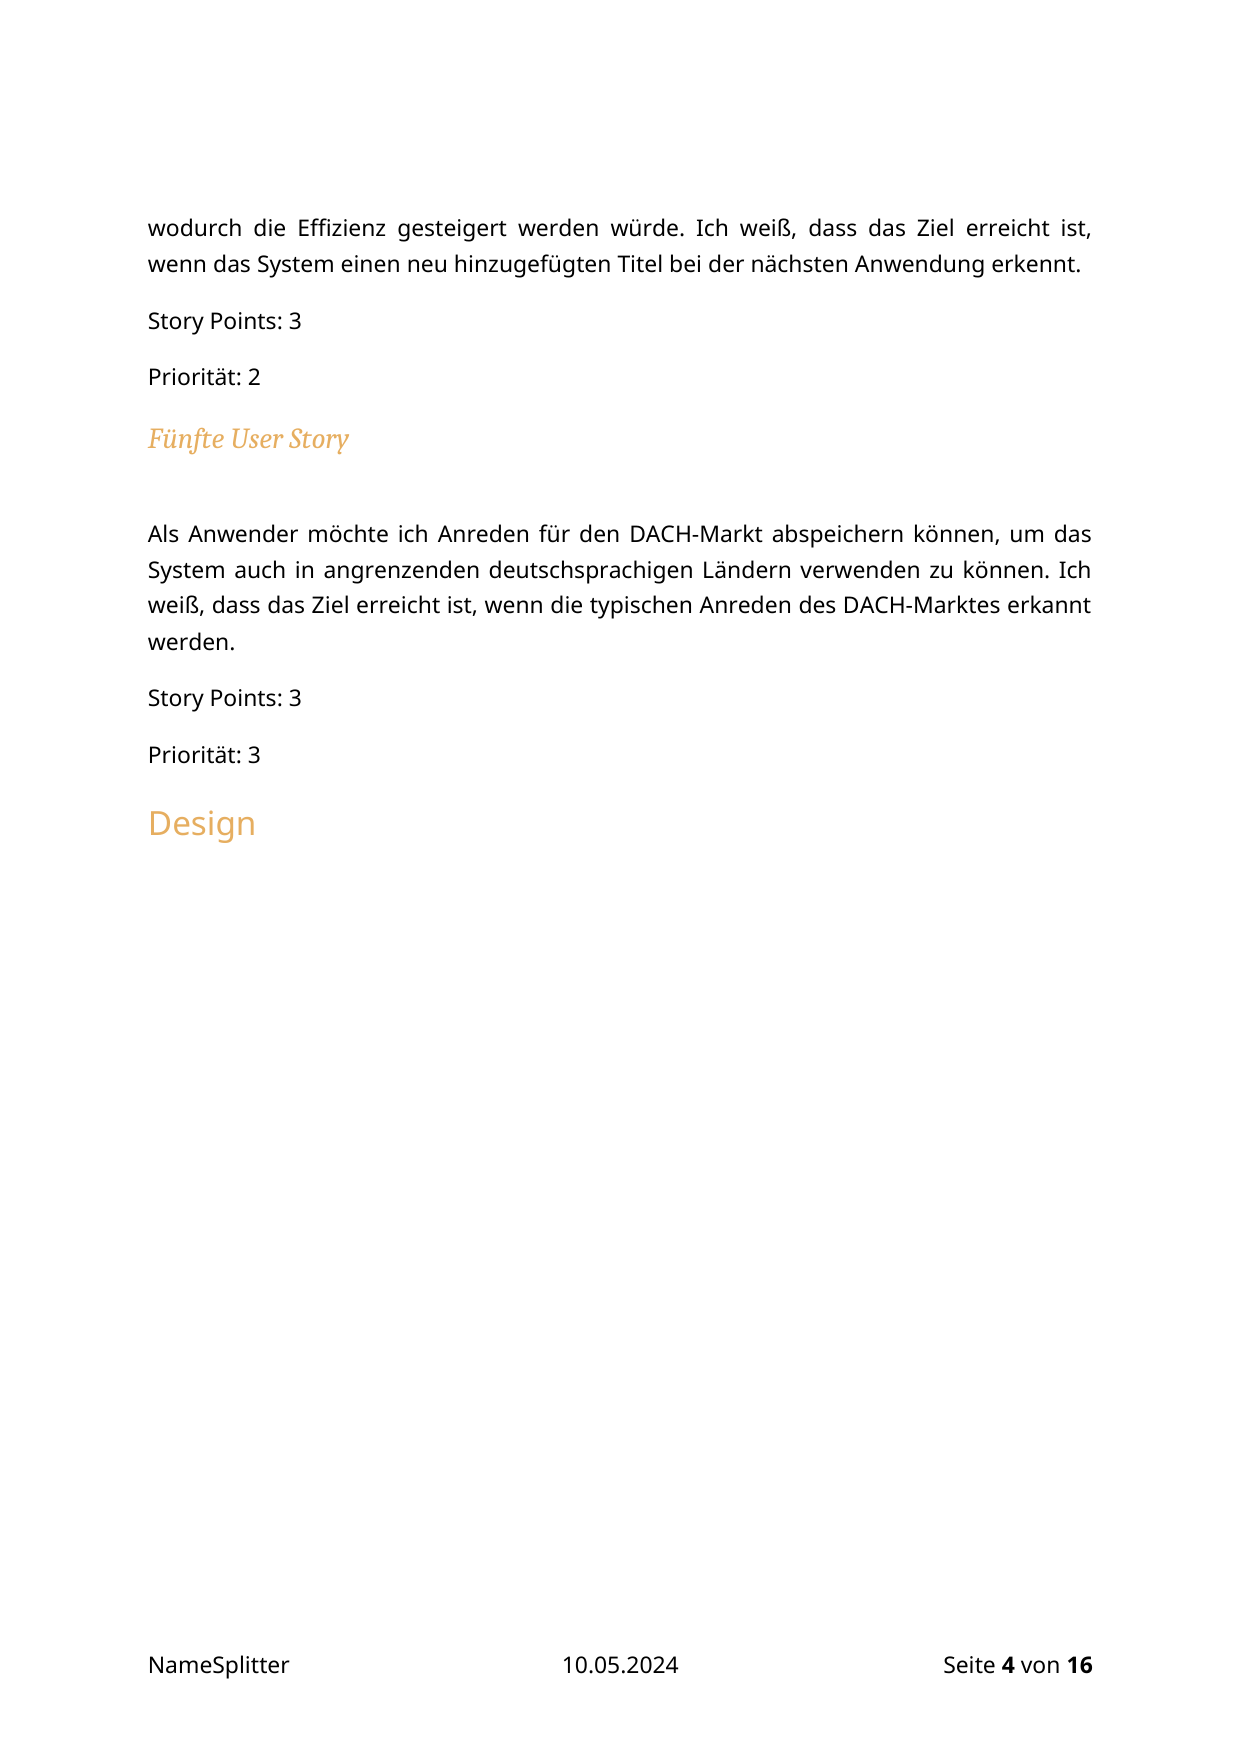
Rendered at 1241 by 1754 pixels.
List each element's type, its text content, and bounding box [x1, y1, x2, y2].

text Story Points: 3 [148, 682, 1093, 713]
text Story Points: 3 [148, 304, 1093, 336]
subtitle Design [148, 800, 1093, 845]
subtitle Fünfte User Story [148, 422, 1093, 456]
text Priorität: 3 [148, 739, 1093, 770]
text Als Anwender möchte ich Anreden für den DACH-Markt abspeichern können, um das System auch in angrenzenden deutschsprachigen Ländern verwenden zu können. Ich weiß, dass das Ziel erreicht ist, wenn die typischen Anreden des DACH-Marktes erkannt werden. [148, 518, 1093, 657]
text Priorität: 2 [148, 361, 1093, 393]
text wodurch die Effizienz gesteigert werden würde. Ich weiß, dass das Ziel erreicht ist, wenn das System einen neu hinzugefügten Titel bei der nächsten Anwendung erkennt. [148, 212, 1093, 279]
